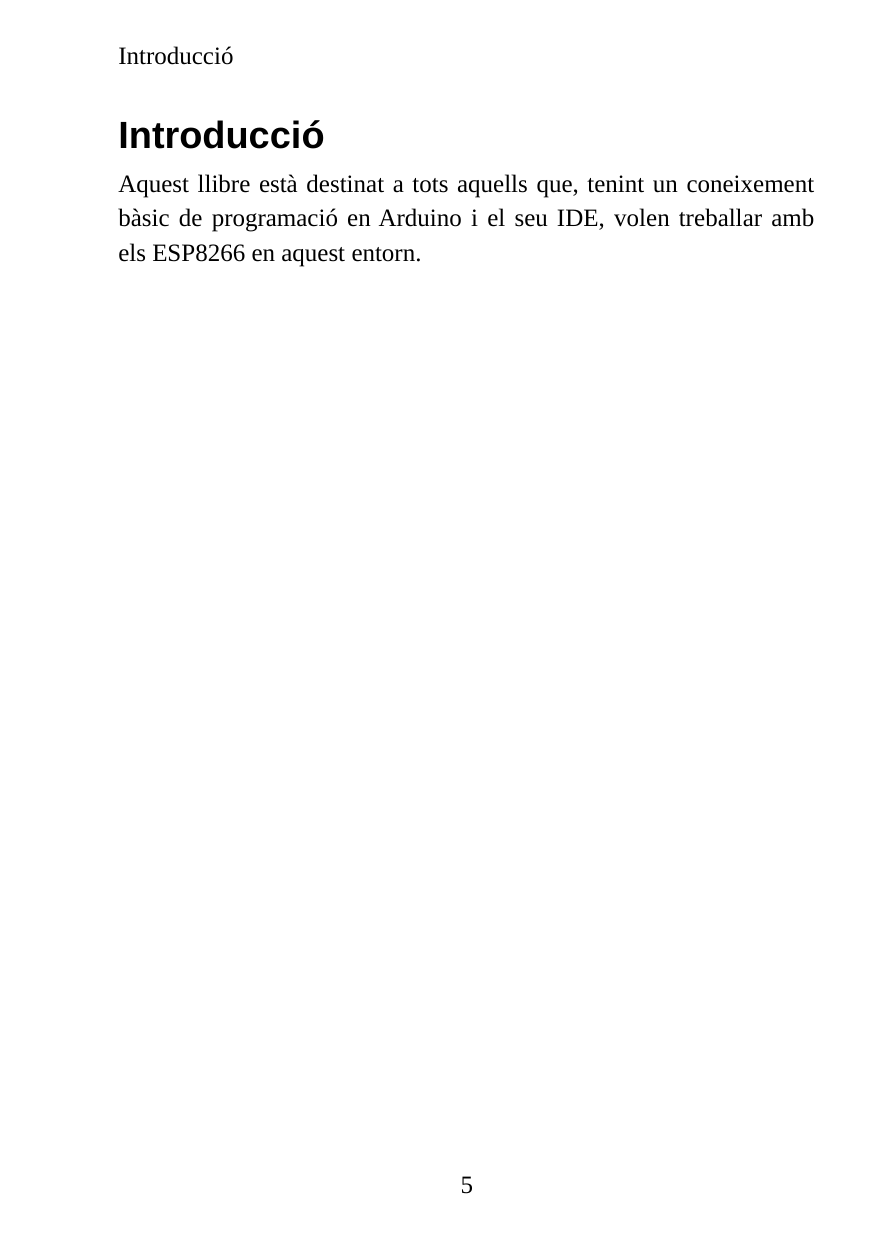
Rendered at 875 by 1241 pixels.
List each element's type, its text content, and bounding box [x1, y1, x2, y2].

subtitle Introducció [118, 113, 815, 156]
text Aquest llibre està destinat a tots aquells que, tenint un coneixement bàsic de programació en Arduino i el seu IDE, volen treballar amb els ESP8266 en aquest entorn. [118, 169, 815, 267]
